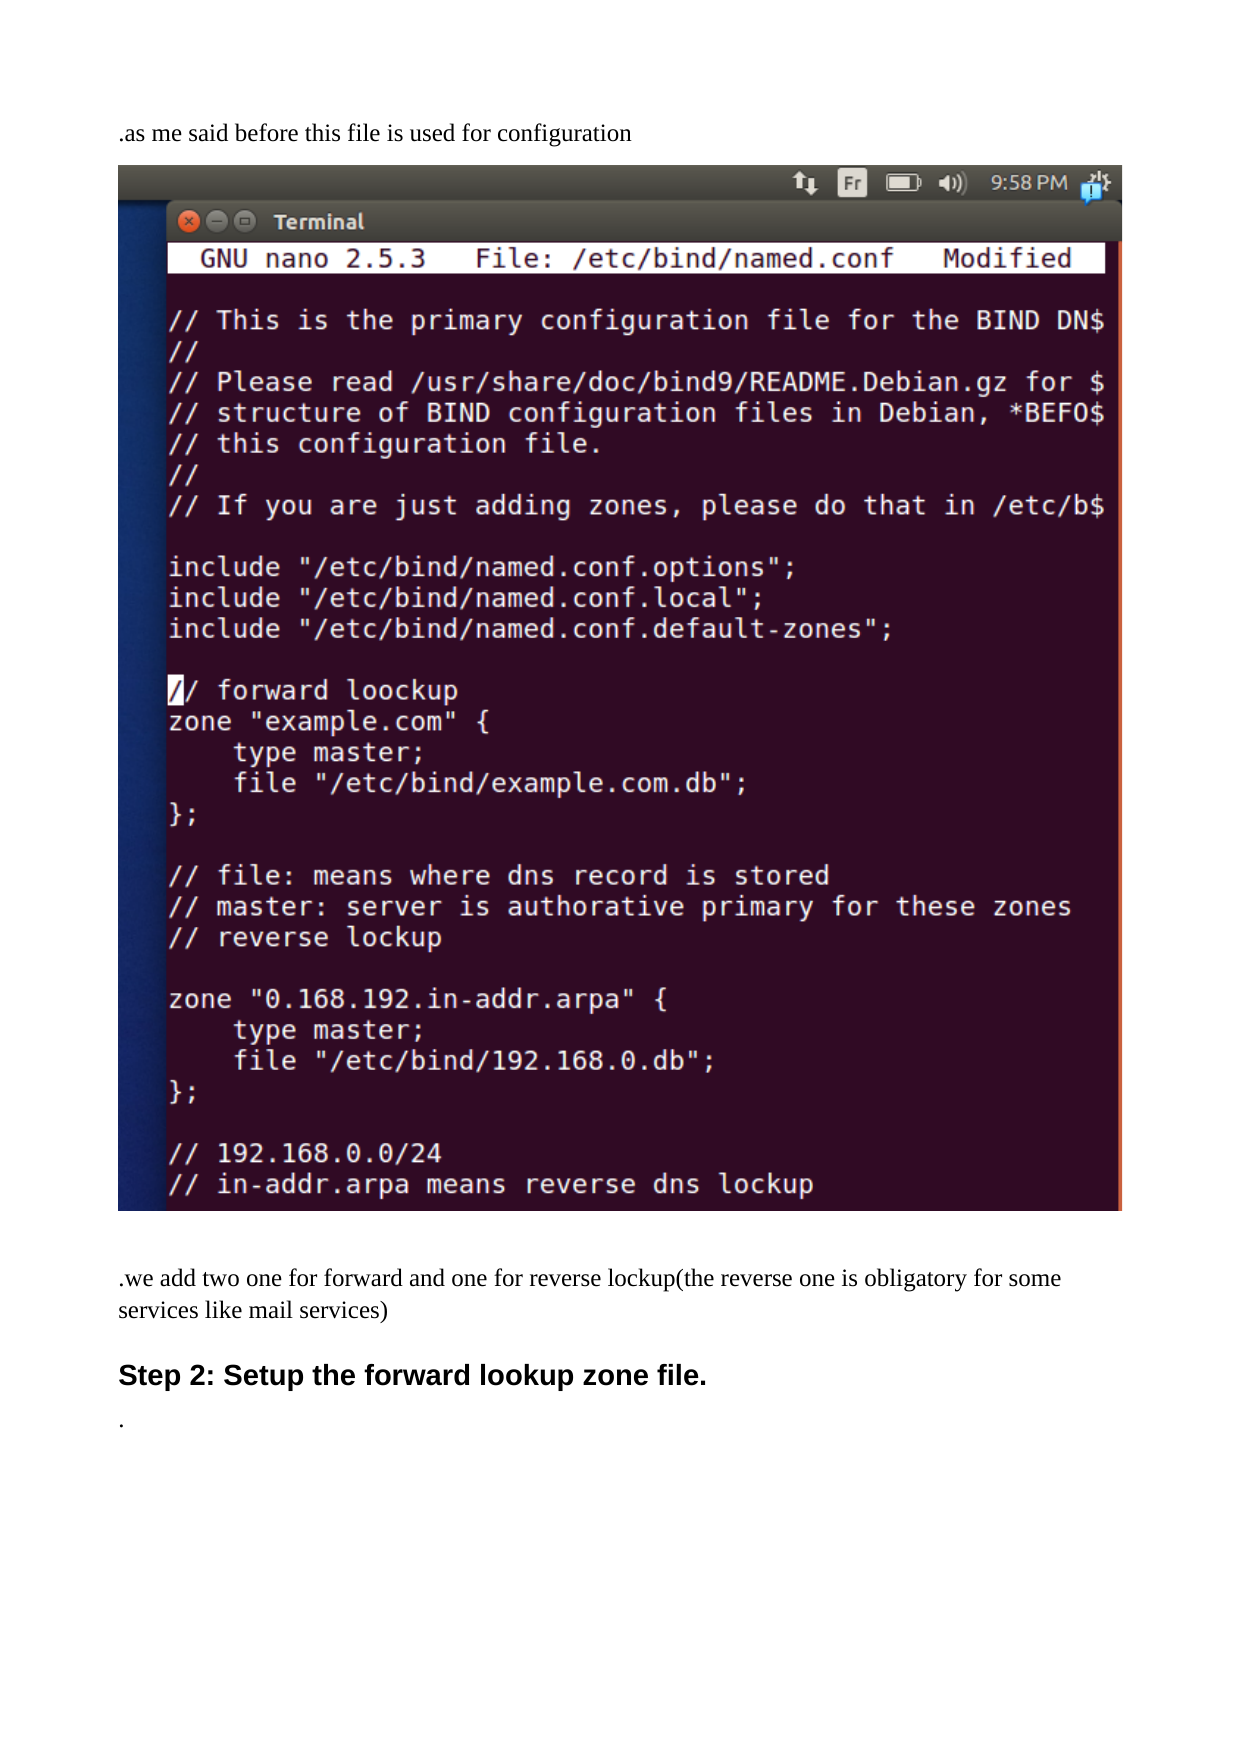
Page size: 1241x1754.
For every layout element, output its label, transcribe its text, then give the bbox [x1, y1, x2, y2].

text .as me said before this file is used for configuration [118, 118, 1122, 147]
text .we add two one for forward and one for reverse lockup(the reverse one is obligatory for some services like mail services) [118, 1263, 1122, 1324]
subtitle Step 2: Setup the forward lookup zone file. [118, 1358, 1122, 1391]
text . [118, 1404, 1122, 1433]
picture [118, 165, 1123, 1211]
